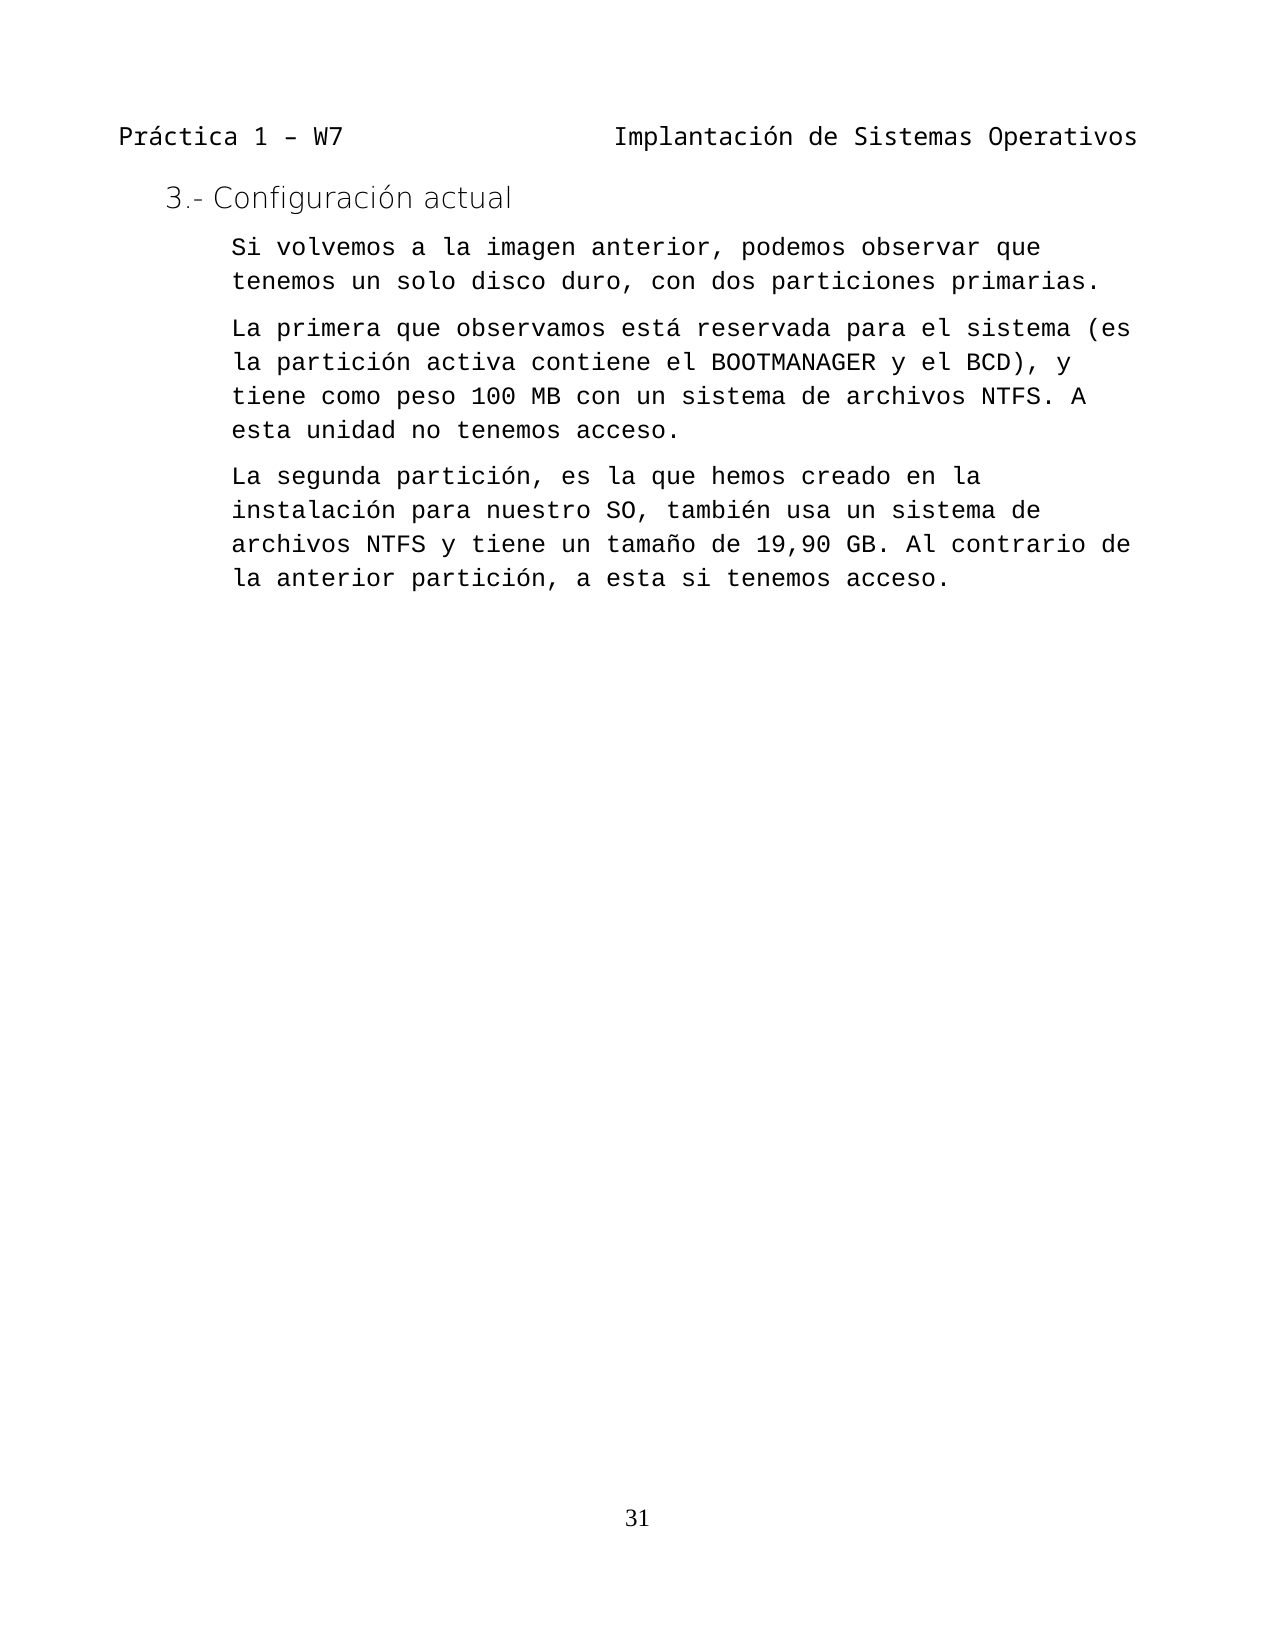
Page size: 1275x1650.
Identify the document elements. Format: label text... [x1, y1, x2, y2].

text La segunda partición, es la que hemos creado en la instalación para nuestro SO, también usa un sistema de archivos NTFS y tiene un tamaño de 19,90 GB. Al contrario de la anterior partición, a esta si tenemos acceso. [231, 464, 1157, 594]
text Si volvemos a la imagen anterior, podemos observar que tenemos un solo disco duro, con dos particiones primarias. [231, 235, 1157, 297]
list Configuración actual [156, 182, 1157, 216]
text La primera que observamos está reservada para el sistema (es la partición activa contiene el BOOTMANAGER y el BCD), y tiene como peso 100 MB con un sistema de archivos NTFS. A esta unidad no tenemos acceso. [231, 315, 1157, 446]
